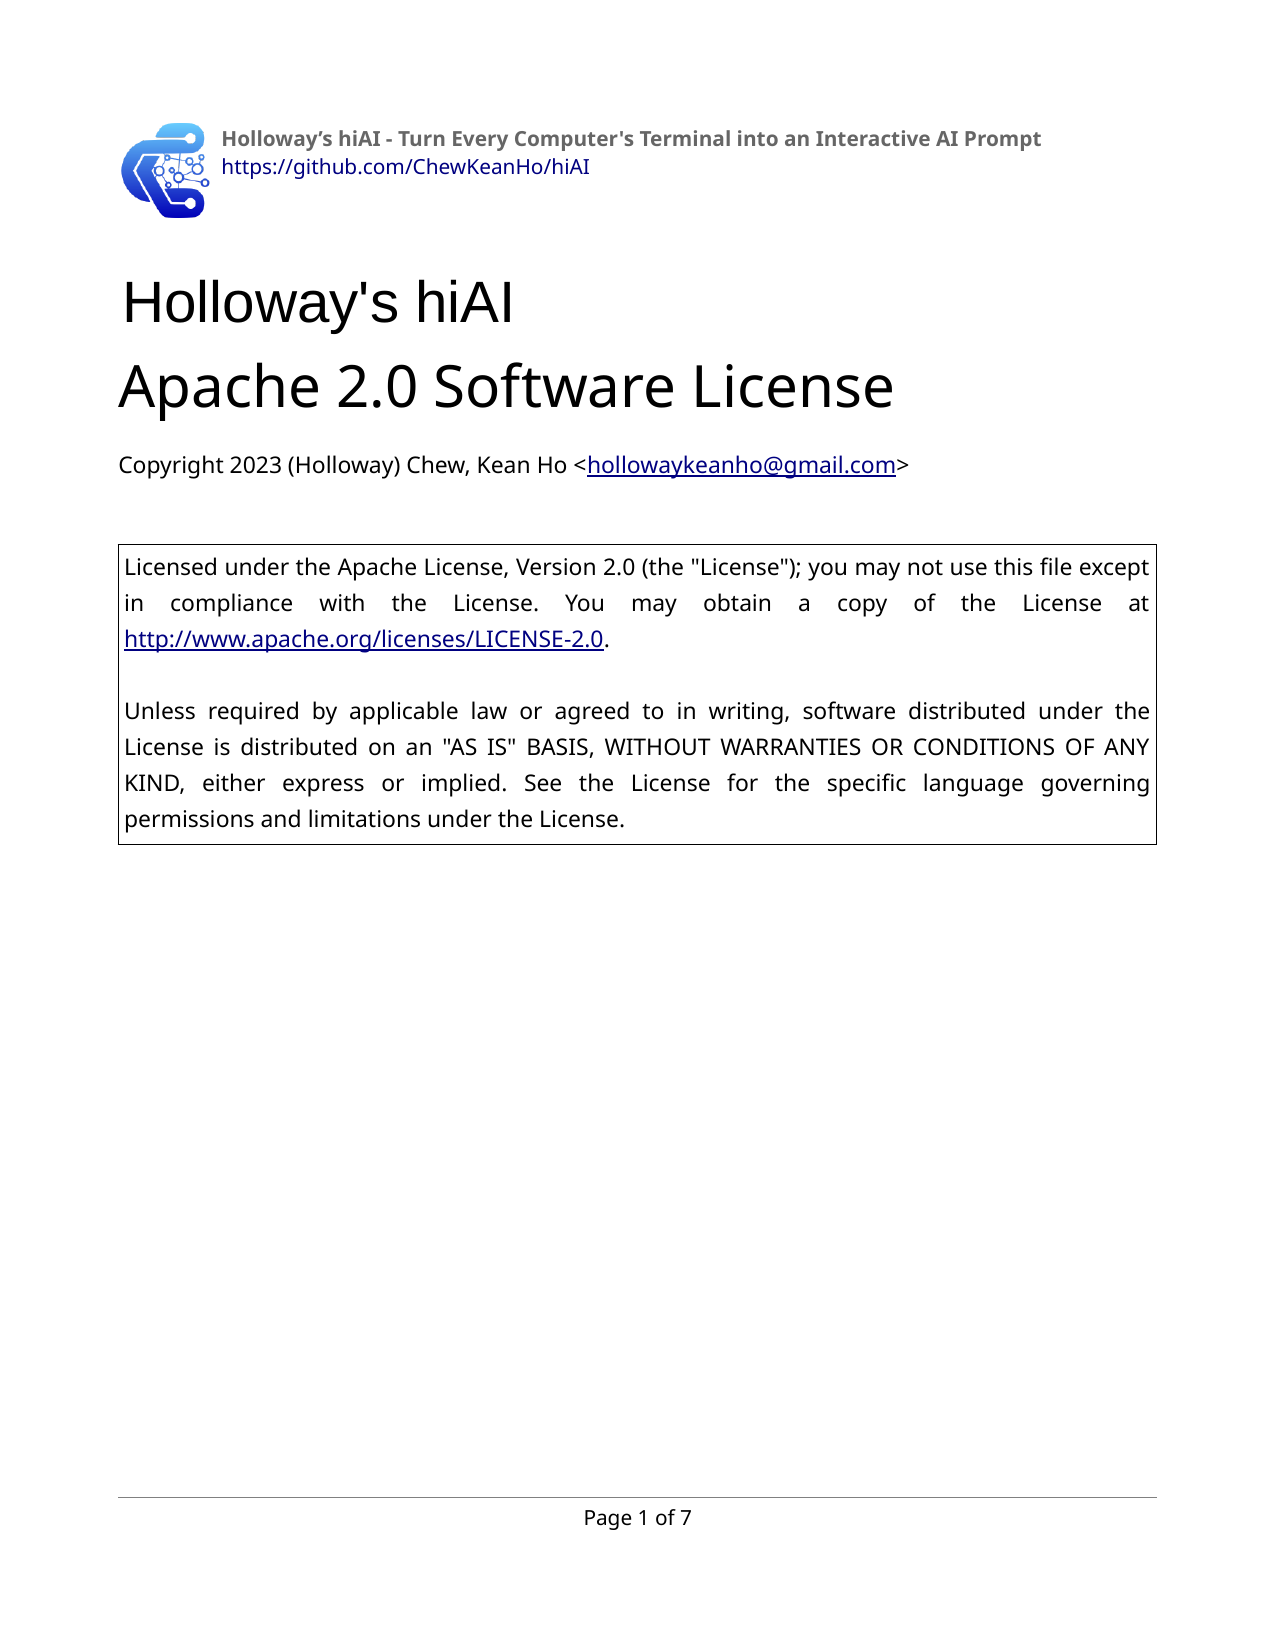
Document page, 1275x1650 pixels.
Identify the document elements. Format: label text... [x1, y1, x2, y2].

text Copyright 2023 (Holloway) Chew, Kean Ho <hollowaykeanho@gmail.com> [118, 449, 1157, 480]
title Apache 2.0 Software License [118, 346, 1157, 425]
table_header Licensed under the Apache License, Version 2.0 (the "License"); you may not use this file except in compliance with the License. You may obtain a copy of the License at http://www.apache.org/licenses/LICENSE-2.0. Unless required by applicable law or agreed to in writing, software distributed under the License is distributed on an "AS IS" BASIS, WITHOUT WARRANTIES OR CONDITIONS OF ANY KIND, either express or implied. See the License for the specific language governing permissions and limitations under the License. [119, 545, 1156, 843]
picture [118, 123, 212, 218]
